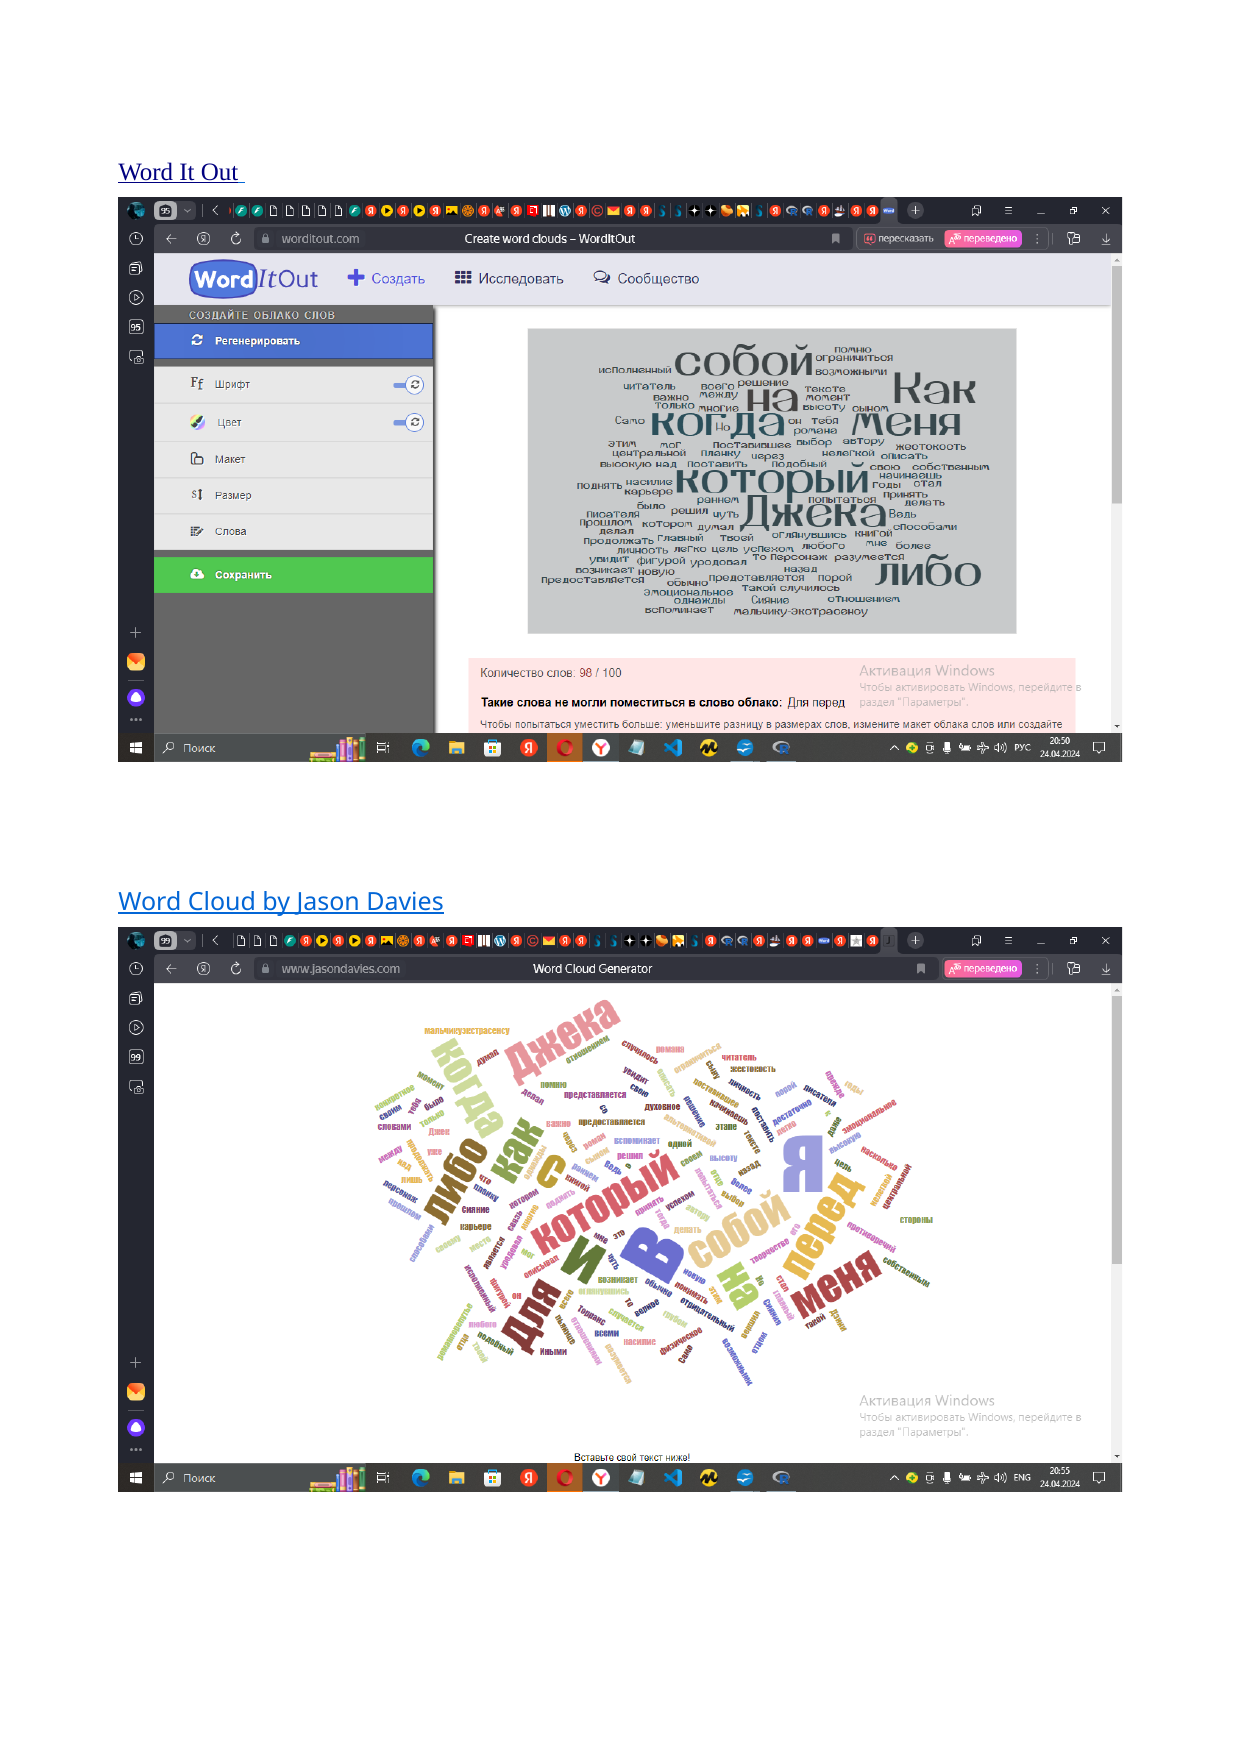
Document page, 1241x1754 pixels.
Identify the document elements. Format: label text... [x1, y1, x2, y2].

picture [118, 197, 1123, 762]
picture [118, 927, 1123, 1492]
text Word Cloud by Jason Davies [118, 883, 1122, 917]
text Word It Out [118, 153, 1122, 187]
